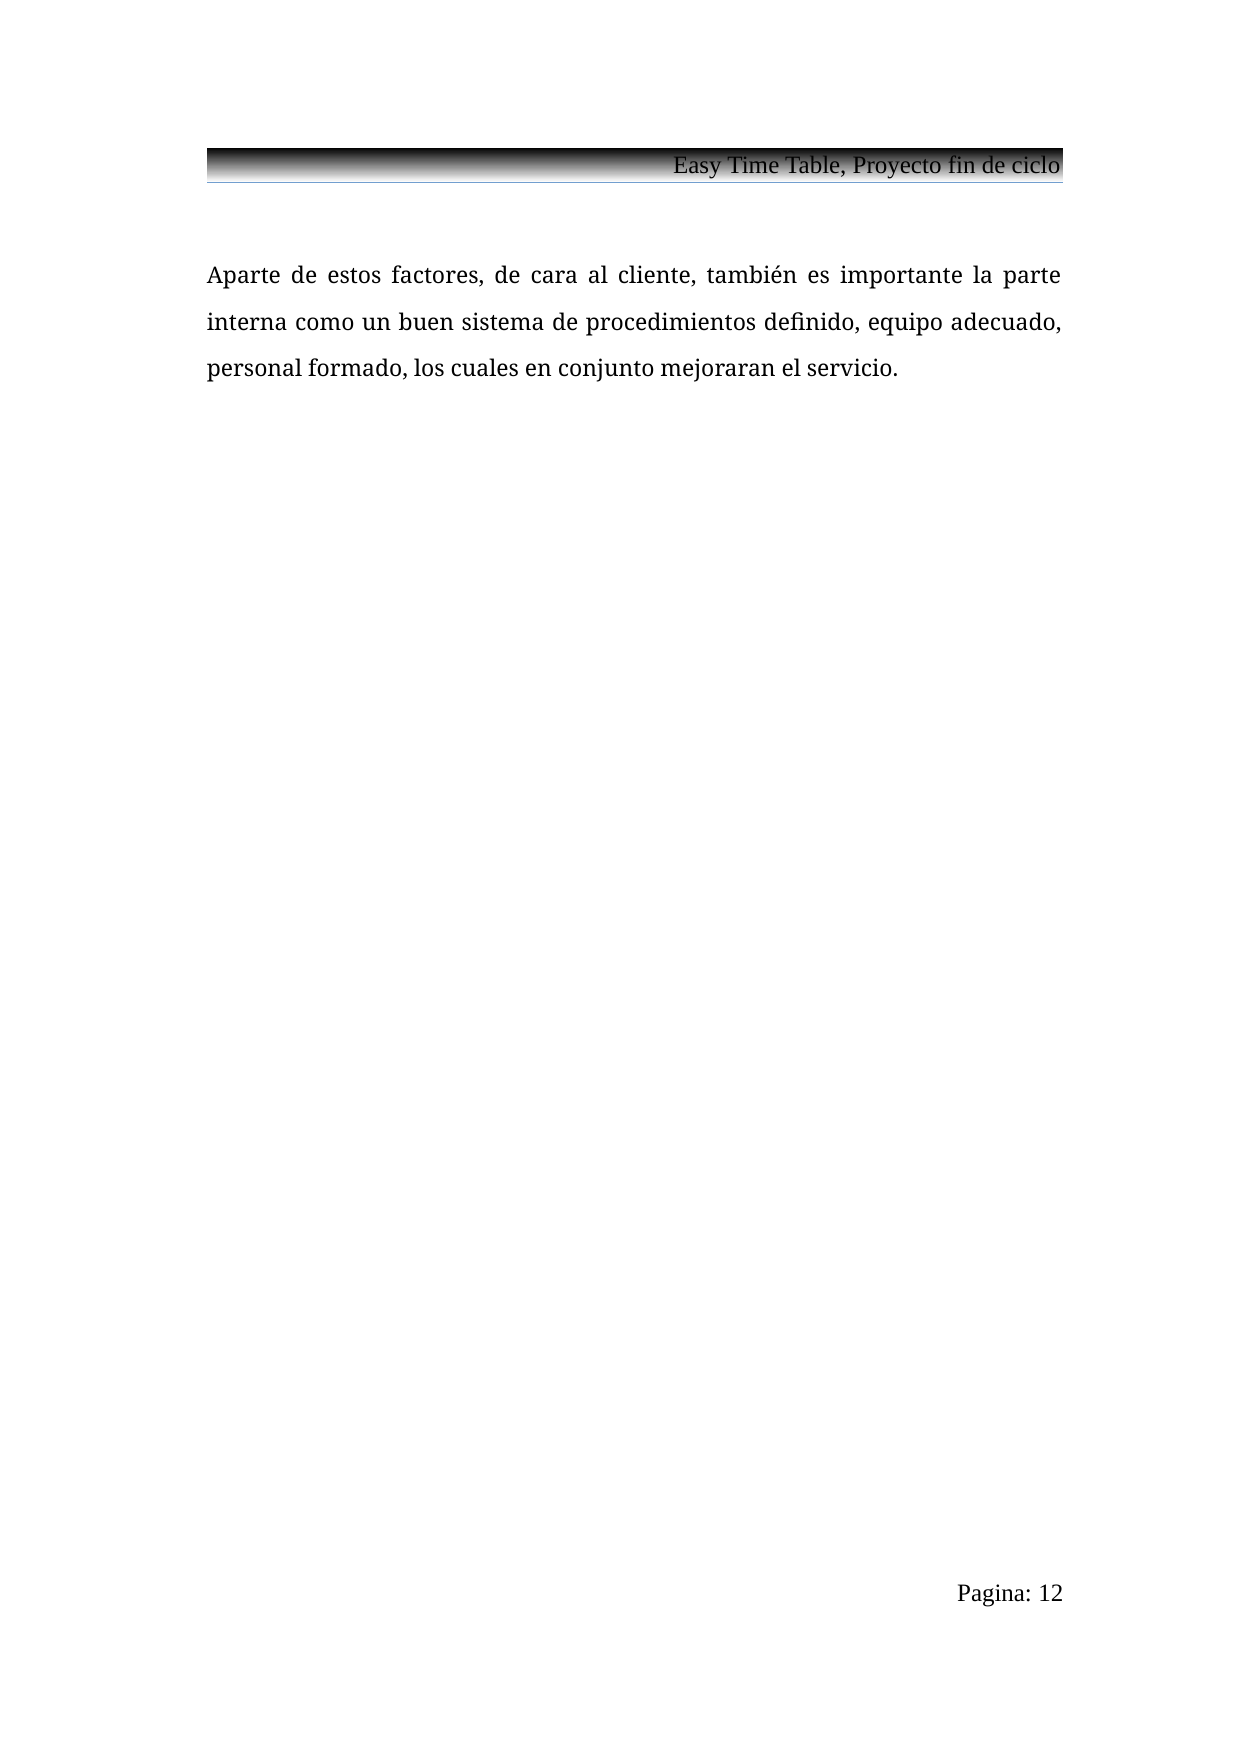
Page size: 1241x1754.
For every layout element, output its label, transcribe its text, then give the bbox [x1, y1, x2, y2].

text Aparte de estos factores, de cara al cliente, también es importante la parte interna como un buen sistema de procedimientos definido, equipo adecuado, personal formado, los cuales en conjunto mejoraran el servicio. [207, 259, 1063, 384]
